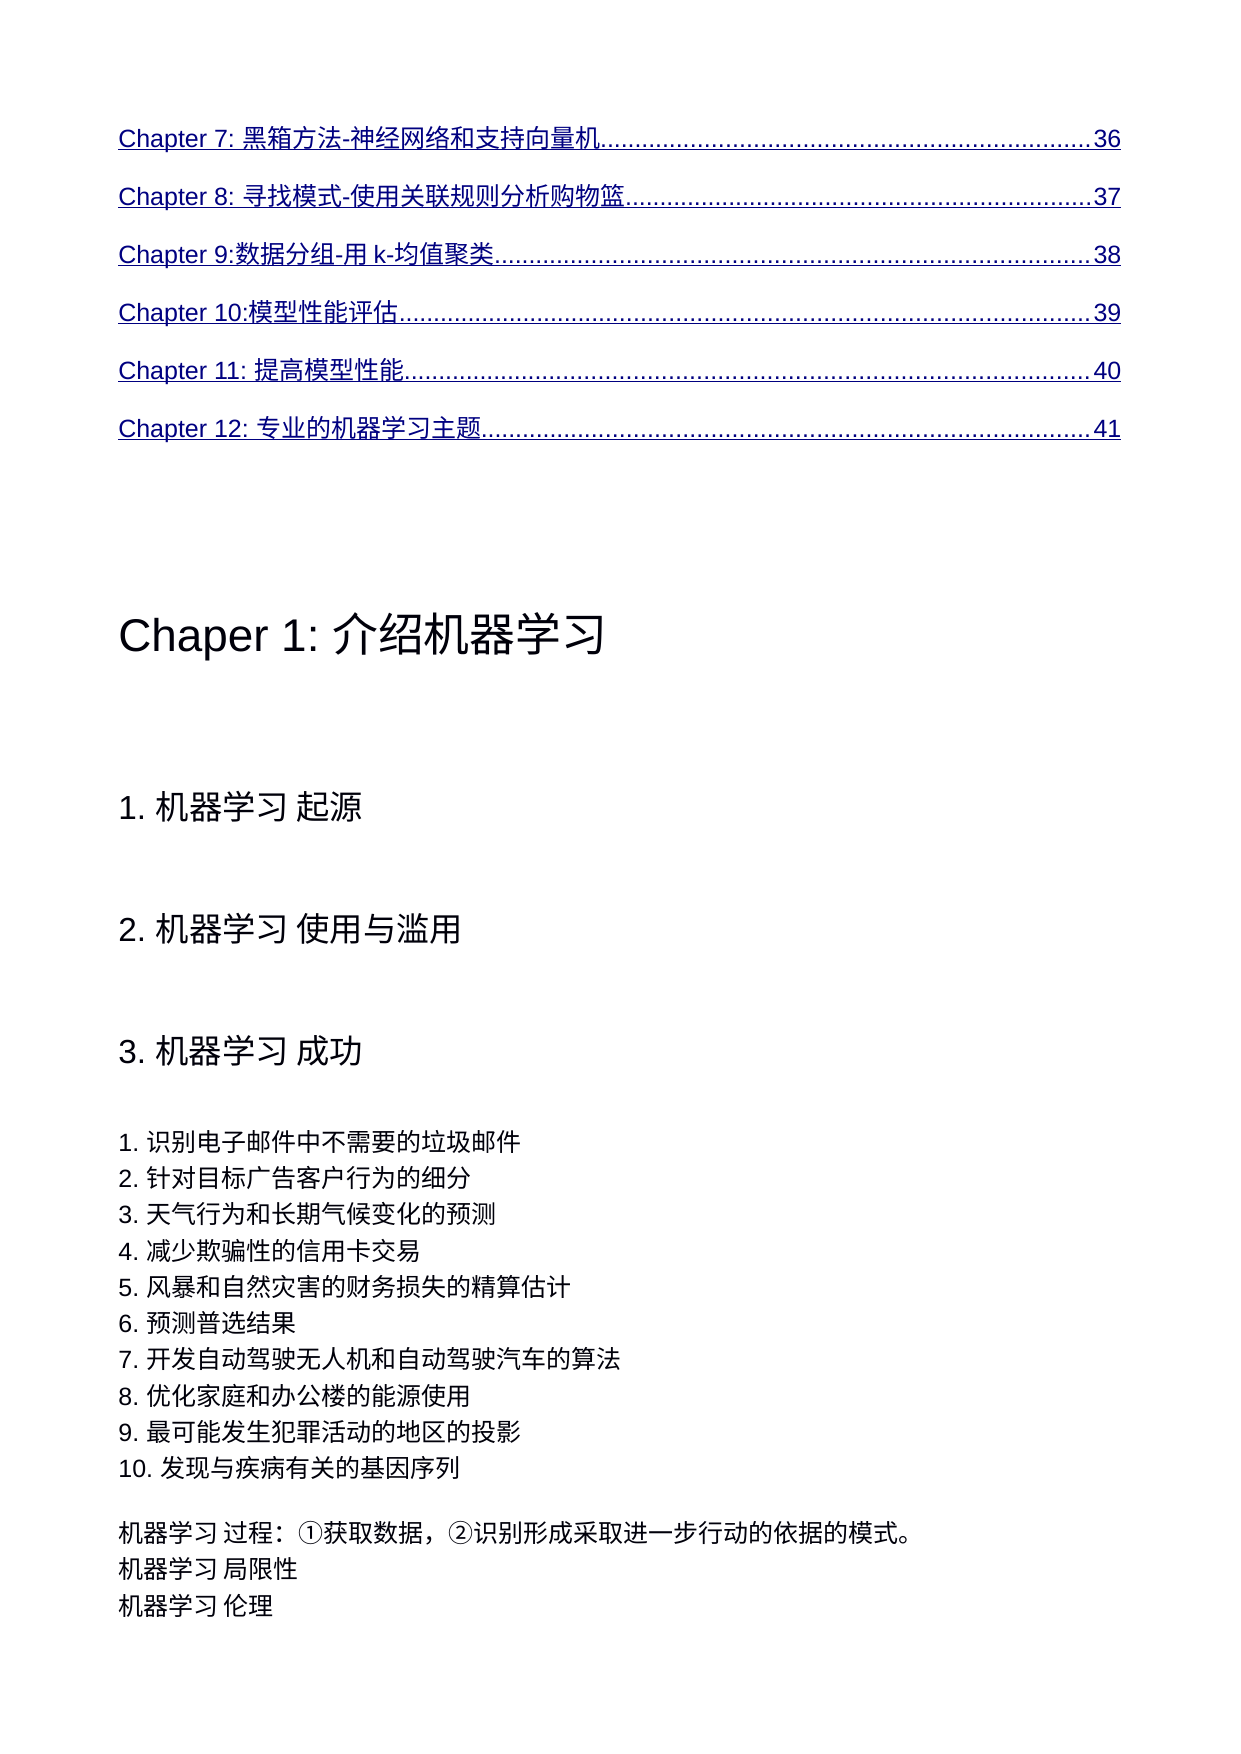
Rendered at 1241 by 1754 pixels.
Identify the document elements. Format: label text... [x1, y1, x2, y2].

text 1. 识别电子邮件中不需要的垃圾邮件 [118, 1122, 1122, 1159]
text 机器学习 伦理 [118, 1586, 1122, 1622]
text 9. 最可能发生犯罪活动的地区的投影 [118, 1412, 1122, 1449]
text 7. 开发自动驾驶无人机和自动驾驶汽车的算法 [118, 1340, 1122, 1376]
subtitle Chaper 1: 介绍机器学习 [118, 598, 1122, 664]
text Chapter 12: 专业的机器学习主题 41 [118, 408, 1122, 444]
text Chapter 10:模型性能评估 39 [118, 292, 1122, 328]
text Chapter 11: 提高模型性能 40 [118, 350, 1122, 386]
subtitle 3. 机器学习 成功 [118, 1025, 1122, 1073]
text 10. 发现与疾病有关的基因序列 [118, 1449, 1122, 1485]
text 8. 优化家庭和办公楼的能源使用 [118, 1376, 1122, 1412]
list 机器学习 使用与滥用 [118, 903, 1122, 951]
text 6. 预测普选结果 [118, 1304, 1122, 1340]
text 机器学习 局限性 [118, 1550, 1122, 1586]
text 机器学习 过程：①获取数据，②识别形成采取进一步行动的依据的模式。 [118, 1514, 1122, 1550]
text 2. 针对目标广告客户行为的细分 [118, 1159, 1122, 1195]
text Chapter 7: 黑箱方法-神经网络和支持向量机 36 [118, 118, 1122, 154]
text 4. 减少欺骗性的信用卡交易 [118, 1231, 1122, 1267]
text 5. 风暴和自然灾害的财务损失的精算估计 [118, 1267, 1122, 1304]
text Chapter 8: 寻找模式-使用关联规则分析购物篮 37 [118, 176, 1122, 212]
text 3. 天气行为和长期气候变化的预测 [118, 1195, 1122, 1231]
text Chapter 9:数据分组-用k-均值聚类 38 [118, 234, 1122, 270]
list 机器学习 起源 [118, 781, 1122, 829]
